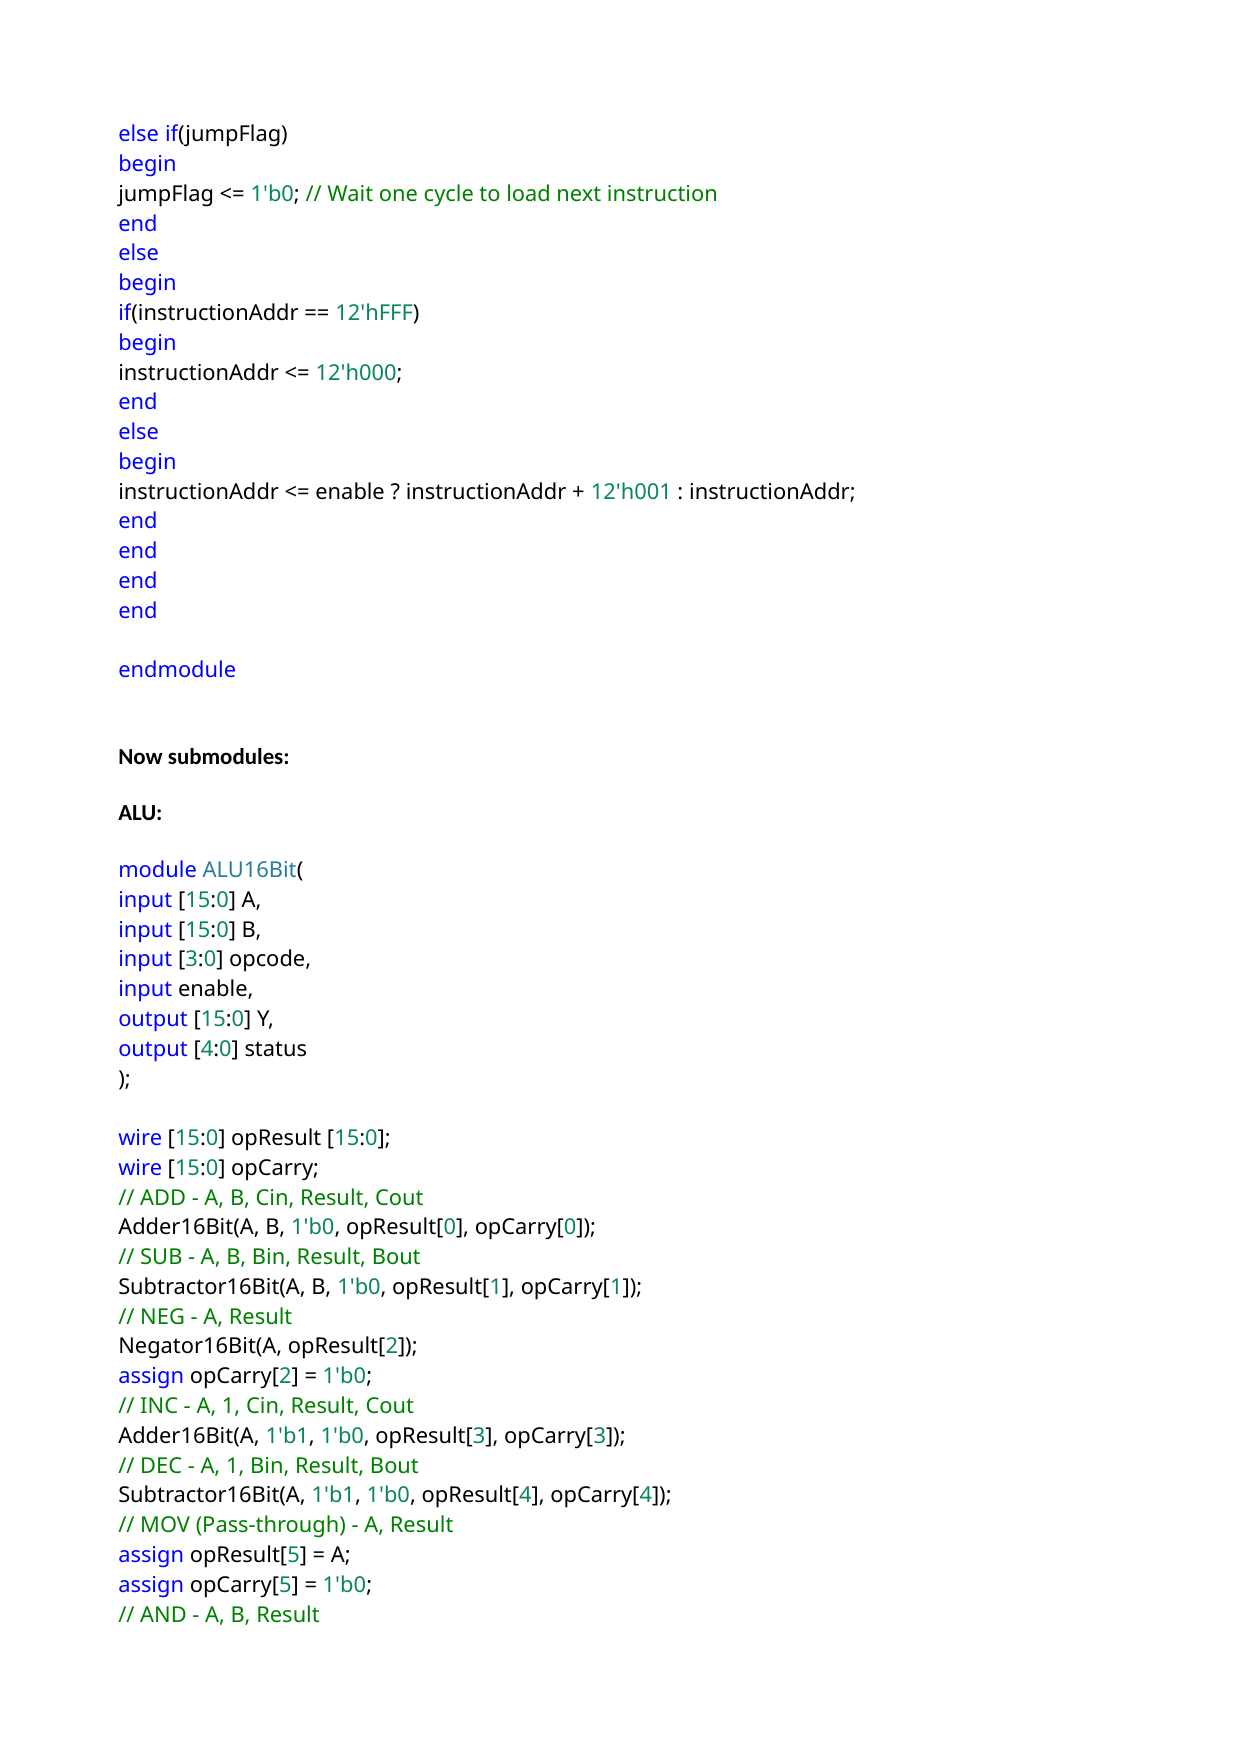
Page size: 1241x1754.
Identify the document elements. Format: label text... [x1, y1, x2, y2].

text // SUB - A, B, Bin, Result, Bout [118, 1241, 1122, 1271]
text input [15:0] A, [118, 884, 1122, 913]
text input [15:0] B, [118, 913, 1122, 943]
text instructionAddr <= 12'h000; [118, 356, 1122, 386]
text else [118, 416, 1122, 446]
text input [3:0] opcode, [118, 943, 1122, 973]
text Adder16Bit(A, B, 1'b0, opResult[0], opCarry[0]); [118, 1211, 1122, 1241]
text begin [118, 267, 1122, 297]
text Adder16Bit(A, 1'b1, 1'b0, opResult[3], opCarry[3]); [118, 1420, 1122, 1450]
text assign opCarry[5] = 1'b0; [118, 1569, 1122, 1599]
text Negator16Bit(A, opResult[2]); [118, 1331, 1122, 1360]
text // AND - A, B, Result [118, 1599, 1122, 1628]
text ALU: [118, 798, 1122, 826]
text end [118, 505, 1122, 535]
text // INC - A, 1, Cin, Result, Cout [118, 1390, 1122, 1420]
text ); [118, 1062, 1122, 1092]
text input enable, [118, 973, 1122, 1003]
text output [15:0] Y, [118, 1003, 1122, 1033]
text else [118, 237, 1122, 267]
text Subtractor16Bit(A, B, 1'b0, opResult[1], opCarry[1]); [118, 1271, 1122, 1301]
text else if(jumpFlag) [118, 118, 1122, 148]
text wire [15:0] opCarry; [118, 1152, 1122, 1182]
text assign opCarry[2] = 1'b0; [118, 1360, 1122, 1390]
text wire [15:0] opResult [15:0]; [118, 1122, 1122, 1152]
text assign opResult[5] = A; [118, 1539, 1122, 1569]
text Now submodules: [118, 742, 1122, 770]
text end [118, 535, 1122, 565]
text // NEG - A, Result [118, 1301, 1122, 1331]
text if(instructionAddr == 12'hFFF) [118, 297, 1122, 327]
text end [118, 386, 1122, 416]
text jumpFlag <= 1'b0; // Wait one cycle to load next instruction [118, 178, 1122, 207]
text Subtractor16Bit(A, 1'b1, 1'b0, opResult[4], opCarry[4]); [118, 1479, 1122, 1509]
text begin [118, 327, 1122, 356]
text endmodule [118, 654, 1122, 684]
text end [118, 565, 1122, 595]
text instructionAddr <= enable ? instructionAddr + 12'h001 : instructionAddr; [118, 476, 1122, 505]
text begin [118, 446, 1122, 476]
text output [4:0] status [118, 1033, 1122, 1062]
text end [118, 207, 1122, 237]
text begin [118, 148, 1122, 178]
text // ADD - A, B, Cin, Result, Cout [118, 1182, 1122, 1211]
text end [118, 595, 1122, 624]
text module ALU16Bit( [118, 854, 1122, 884]
text // MOV (Pass-through) - A, Result [118, 1509, 1122, 1539]
text // DEC - A, 1, Bin, Result, Bout [118, 1450, 1122, 1479]
